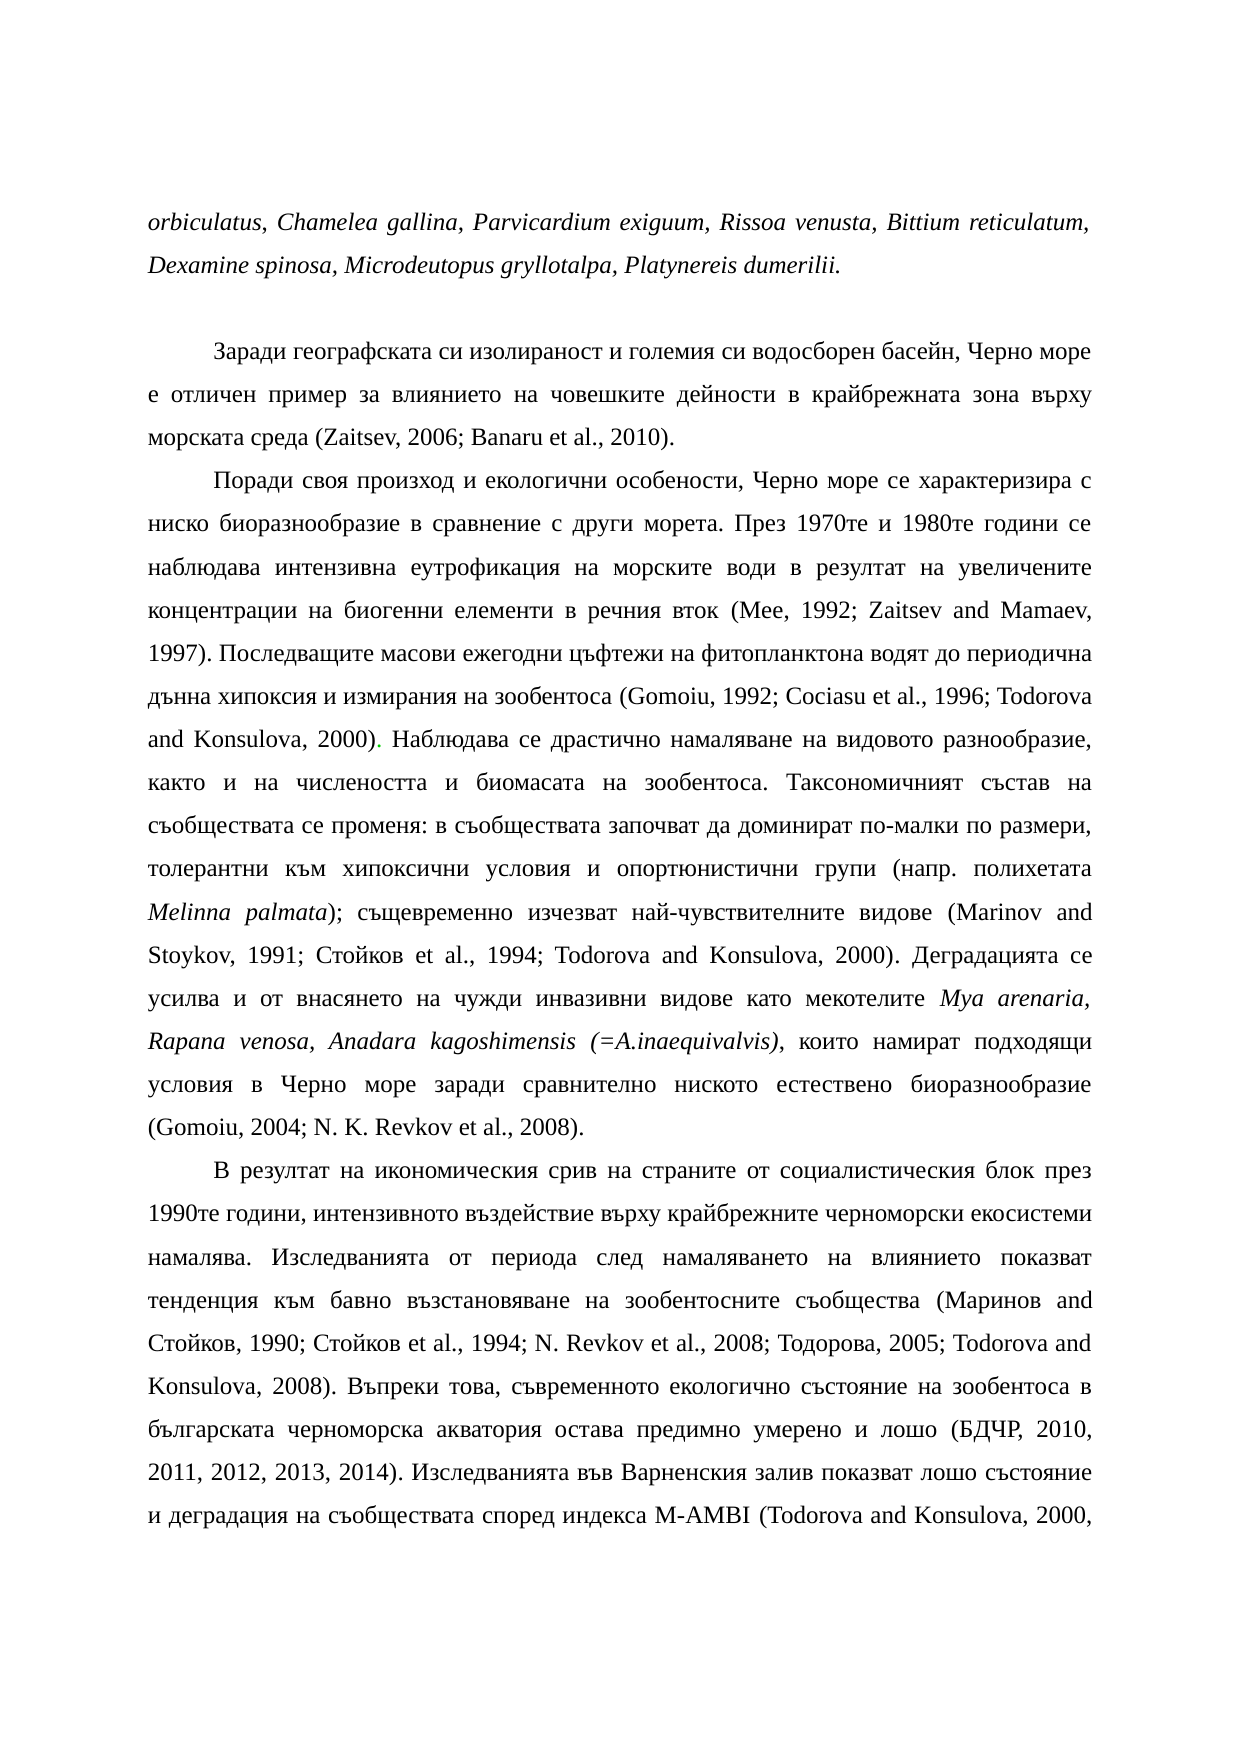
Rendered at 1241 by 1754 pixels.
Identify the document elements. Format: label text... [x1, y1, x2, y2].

text Заради географската си изолираност и големия си водосборен басейн, Черно море е отличен пример за влиянието на човешките дейности в крайбрежната зона върху морската среда (Zaitsev, 2006; Banaru et al., 2010). [148, 336, 1093, 451]
text orbiculatus, Chamelea gallina, Parvicardium exiguum, Rissoa venusta, Bittium reticulatum, Dexamine spinosa, Microdeutopus gryllotalpa, Platynereis dumerilii. [148, 207, 1093, 278]
text Поради своя произход и екологични особености, Черно море се характеризира с ниско биоразнообразие в сравнение с други морета. През 1970те и 1980те години се наблюдава интензивна еутрофикация на морските води в резултат на увеличените концентрации на биогенни елементи в речния вток (Mee, 1992; Zaitsev and Mamaev, 1997). Последващите масови ежегодни цъфтежи на фитопланктона водят до периодична дънна хипоксия и измирания на зообентоса (Gomoiu, 1992; Cociasu et al., 1996; Todorova and Konsulova, 2000). Наблюдава се драстично намаляване на видовото разнообразие, както и на числеността и биомасата на зообентоса. Таксономичният състав на съобществата се променя: в съобществата започват да доминират по-малки по размери, толерантни към хипоксични условия и опортюнистични групи (напр. полихетата Melinna palmatа); същевременно изчезват най-чувствителните видове (Marinov and Stoykov, 1991; Стойков et al., 1994; Todorova and Konsulova, 2000). Деградацията се усилва и от внасянето на чужди инвазивни видове като мекотелите Mya arenaria, Rapana venosa, Anadara kagoshimensis (=A.inaequivalvis), които намират подходящи условия в Черно море заради сравнително ниското естествено биоразнообразие (Gomoiu, 2004; N. K. Revkov et al., 2008). [148, 465, 1093, 1141]
text В резултат на икономическия срив на страните от социалистическия блок през 1990те години, интензивното въздействие върху крайбрежните черноморски екосистеми намалява. Изследванията от периода след намаляването на влиянието показват тенденция към бавно възстановяване на зообентосните съобщества (Маринов and Стойков, 1990; Стойков et al., 1994; N. Revkov et al., 2008; Тодорова, 2005; Todorova and Konsulova, 2008). Въпреки това, съвременното екологично състояние на зообентоса в българската черноморска акватория остава предимно умерено и лошо (БДЧР, 2010, 2011, 2012, 2013, 2014). Изследванията във Варненския залив показват лошо състояние и деградация на съобществата според индекса M-AMBI (Todorova and Konsulova, 2000, [148, 1155, 1093, 1529]
